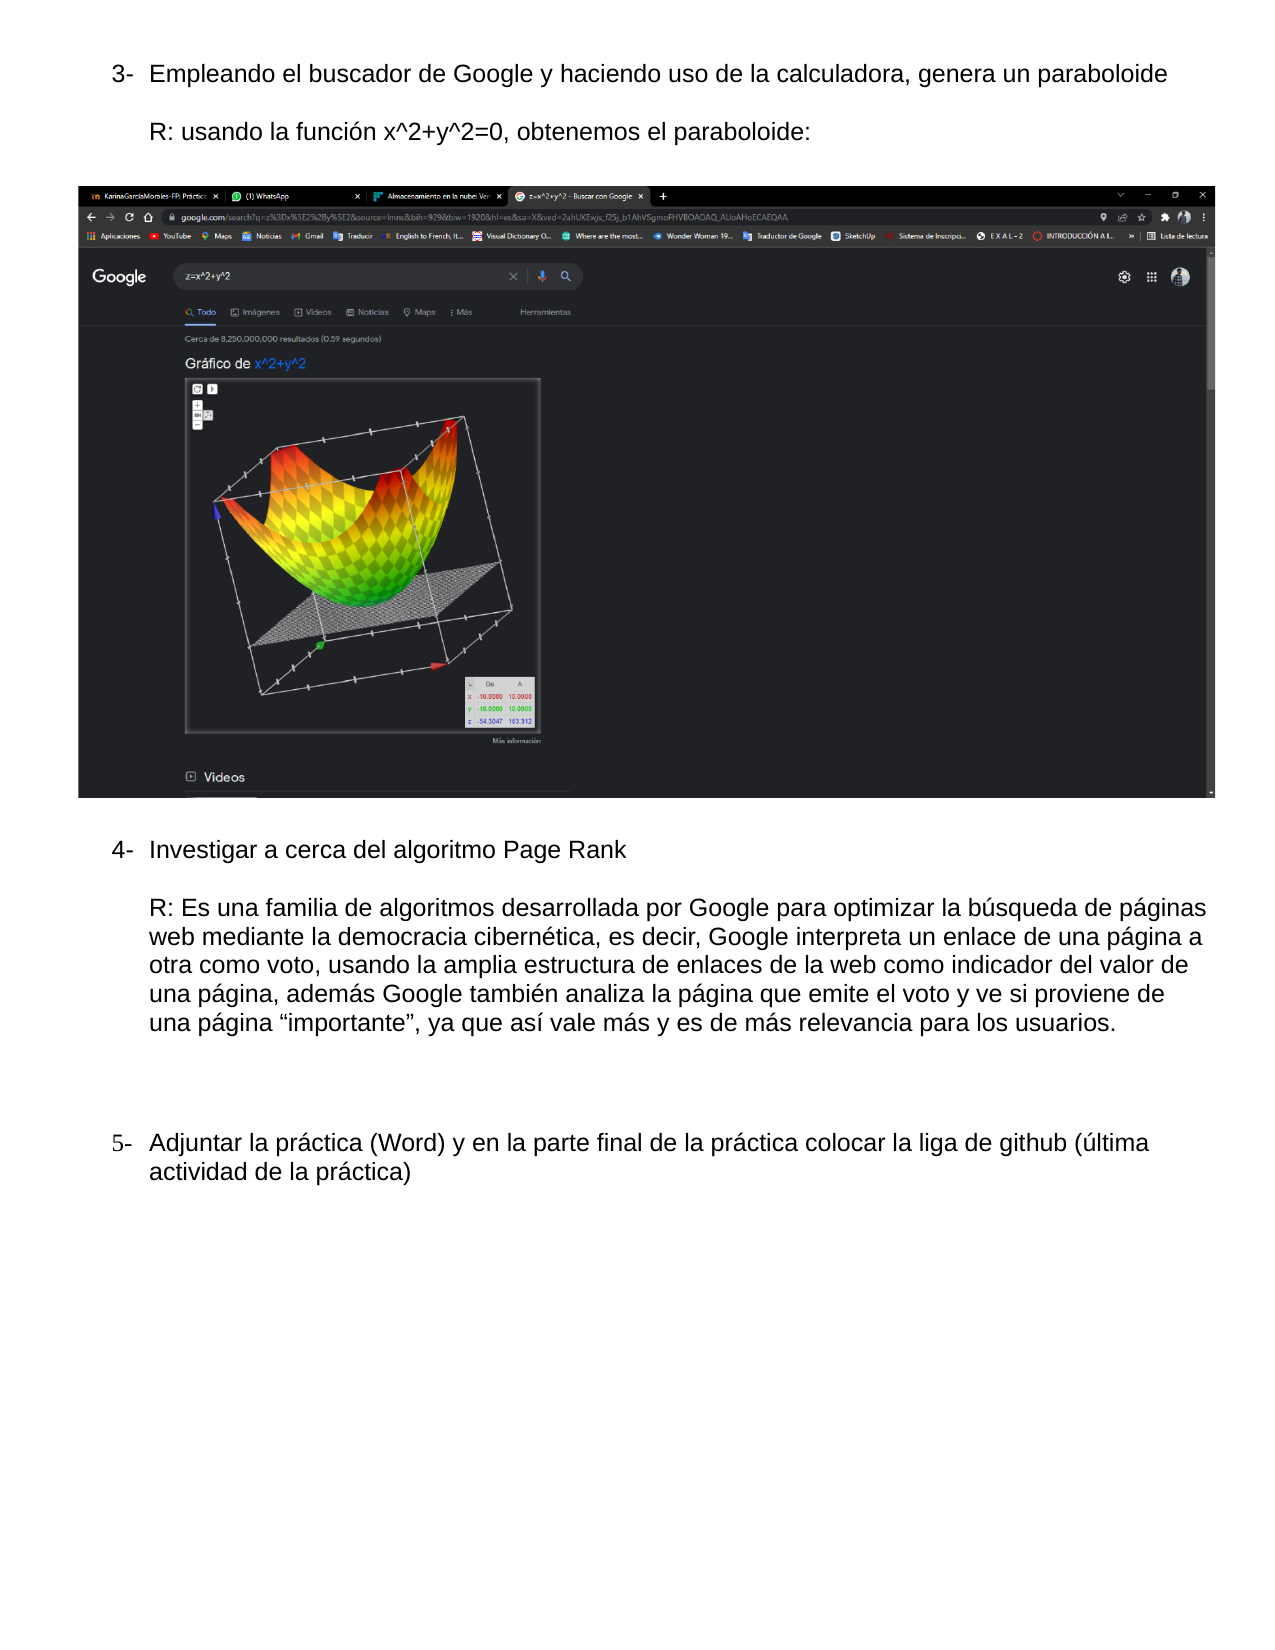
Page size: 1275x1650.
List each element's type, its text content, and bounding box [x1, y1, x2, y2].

list Investigar a cerca del algoritmo Page Rank [111, 835, 1211, 864]
list R: Es una familia de algoritmos desarrollada por Google para optimizar la búsqueda de páginas web mediante la democracia cibernética, es decir, Google interpreta un enlace de una página a otra como voto, usando la amplia estructura de enlaces de la web como indicador del valor de una página, además Google también analiza la página que emite el voto y ve si proviene de una página “importante”, ya que así vale más y es de más relevancia para los usuarios. [149, 893, 1211, 1037]
list Empleando el buscador de Google y haciendo uso de la calculadora, genera un paraboloide [111, 59, 1211, 88]
list R: usando la función x^2+y^2=0, obtenemos el paraboloide: [149, 117, 1211, 145]
list Adjuntar la práctica (Word) y en la parte final de la práctica colocar la liga de github (última actividad de la práctica) [111, 1128, 1211, 1185]
